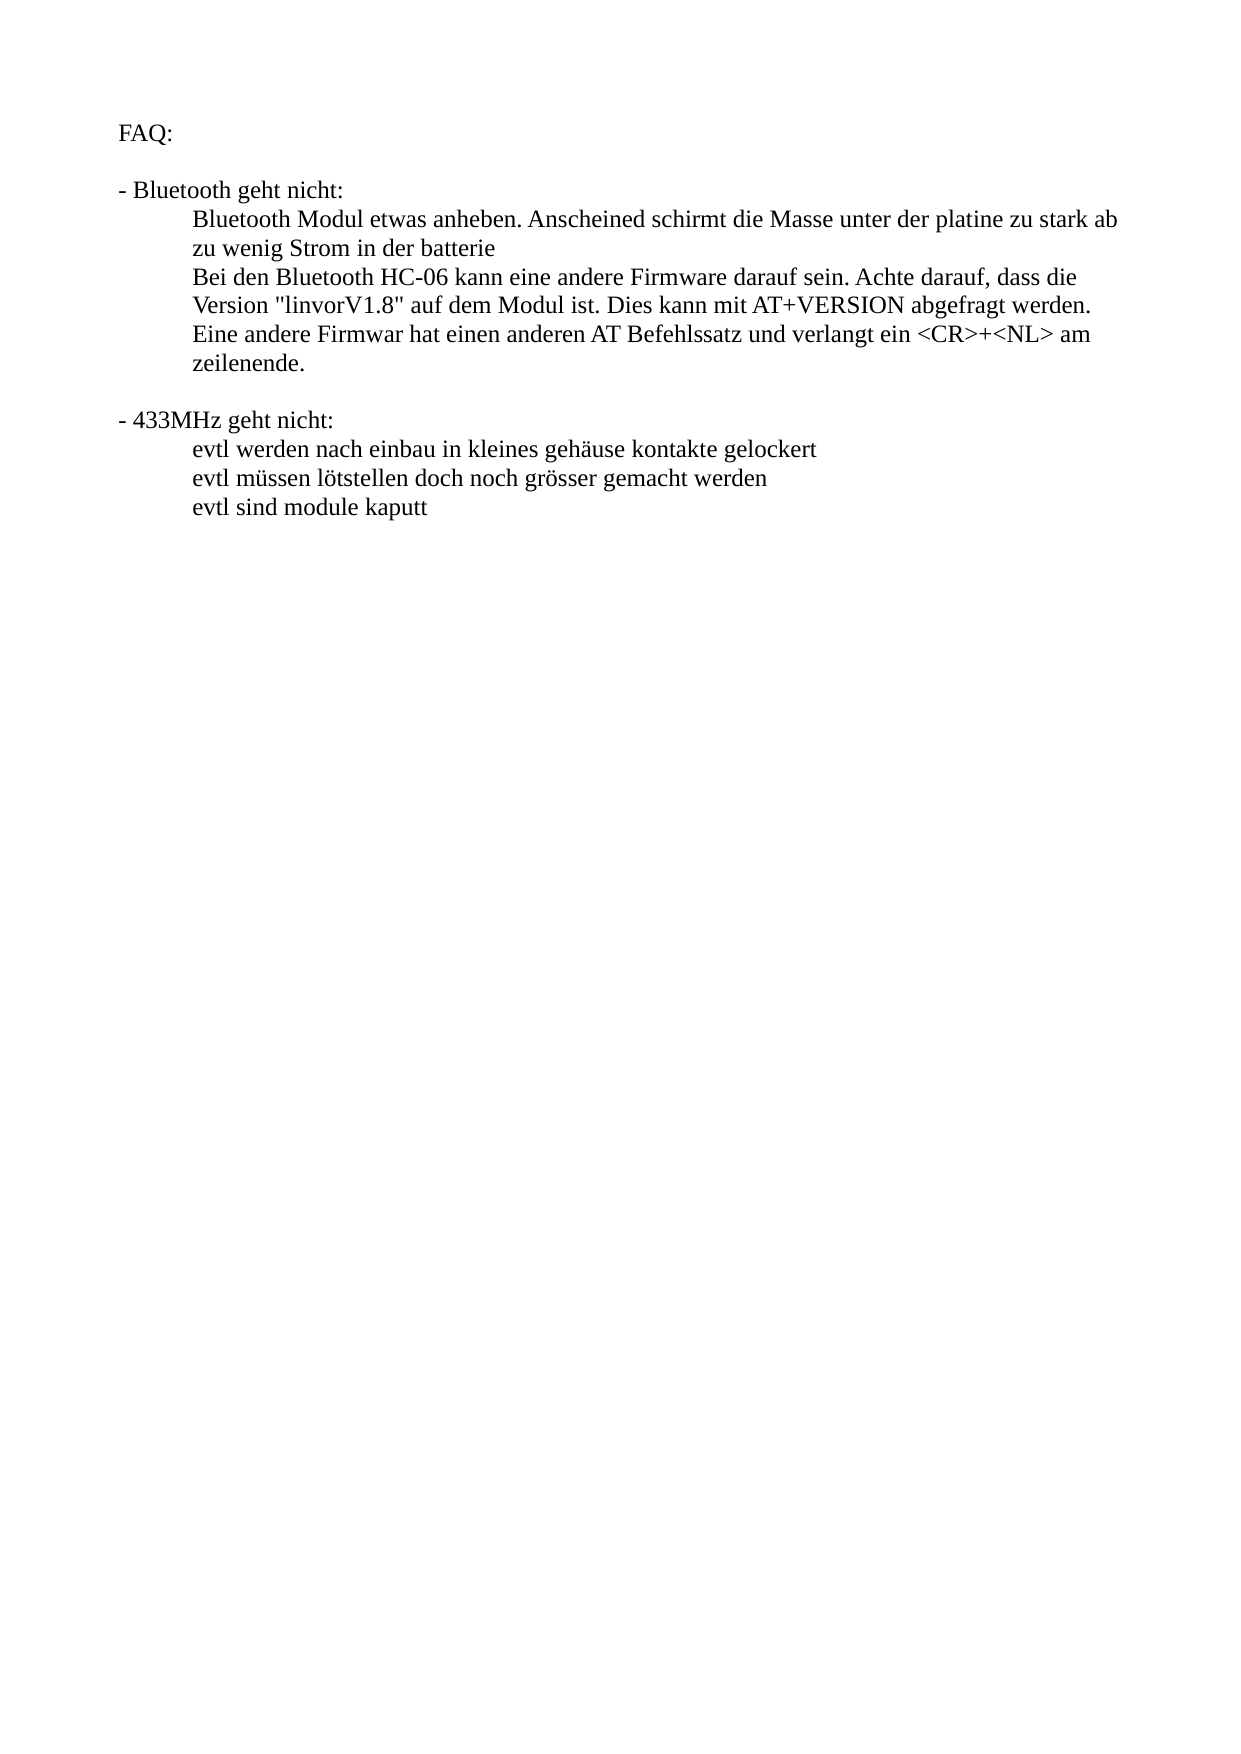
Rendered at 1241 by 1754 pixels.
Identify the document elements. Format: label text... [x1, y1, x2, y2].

text FAQ: [118, 118, 1122, 147]
text Bluetooth Modul etwas anheben. Anscheined schirmt die Masse unter der platine zu stark ab [118, 204, 1122, 233]
text zu wenig Strom in der batterie [118, 233, 1122, 262]
text evtl sind module kaputt [118, 492, 1122, 521]
text - 433MHz geht nicht: [118, 406, 1122, 434]
text Bei den Bluetooth HC-06 kann eine andere Firmware darauf sein. Achte darauf, dass die Version "linvorV1.8" auf dem Modul ist. Dies kann mit AT+VERSION abgefragt werden. Eine andere Firmwar hat einen anderen AT Befehlssatz und verlangt ein <CR>+<NL> am zeilenende. [118, 262, 1122, 406]
text - Bluetooth geht nicht: [118, 176, 1122, 204]
text evtl werden nach einbau in kleines gehäuse kontakte gelockert [118, 434, 1122, 463]
text evtl müssen lötstellen doch noch grösser gemacht werden [118, 463, 1122, 492]
